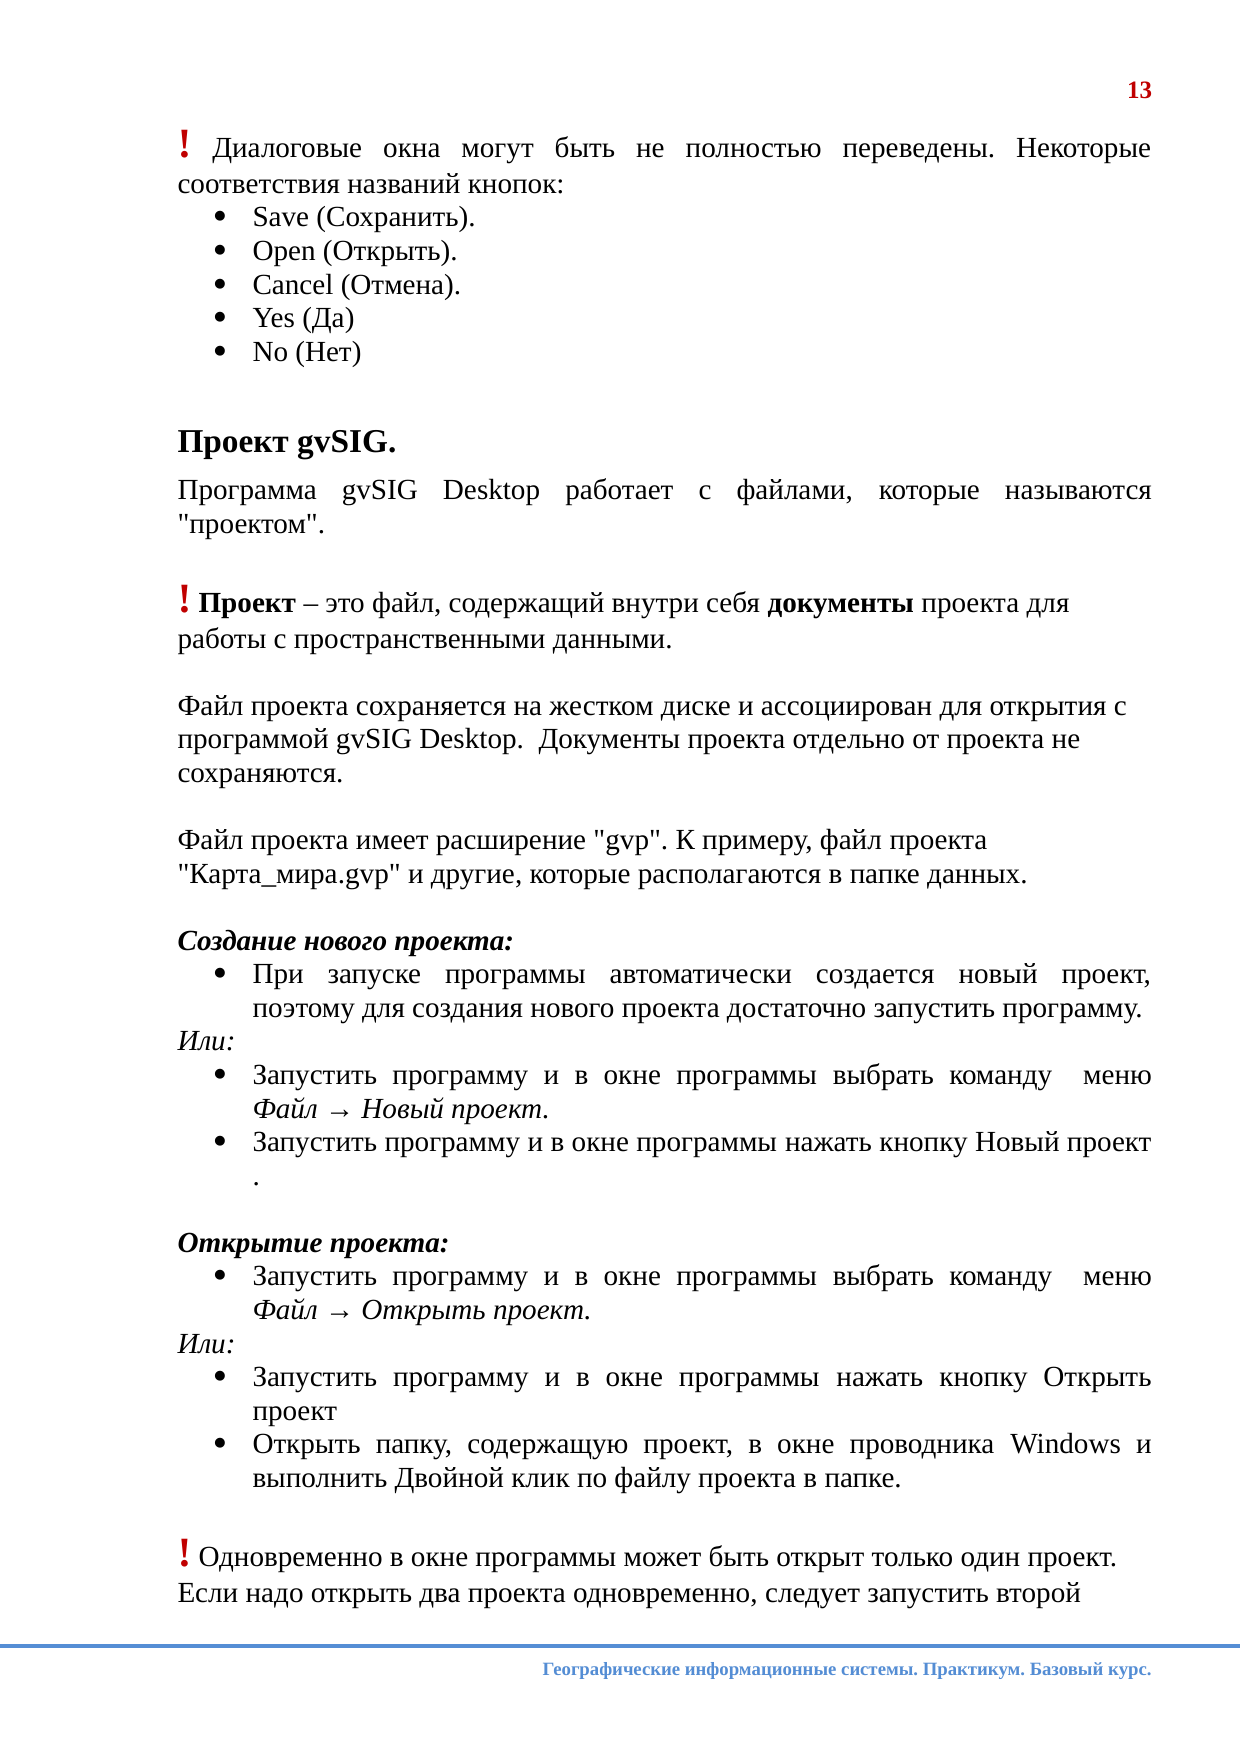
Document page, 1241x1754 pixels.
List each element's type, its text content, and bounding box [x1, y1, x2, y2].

list Save (Сохранить). [215, 199, 1152, 233]
text Проект gvSIG. [177, 422, 1152, 460]
list Yes (Да) [215, 301, 1152, 334]
list No (Нет) [215, 334, 1152, 368]
text Файл проекта сохраняется на жестком диске и ассоциирован для открытия с программой gvSIG Desktop. Документы проекта отдельно от проекта не сохраняются. [177, 654, 1152, 789]
text Или: [177, 1326, 1152, 1359]
text Программа gvSIG Desktop работает с файлами, которые называются "проектом". [177, 472, 1152, 539]
text Файл проекта имеет расширение "gvp". К примеру, файл проекта "Карта_мира.gvp" и другие, которые располагаются в папке данных. [177, 789, 1152, 889]
list Открыть папку, содержащую проект, в окне проводника Windows и выполнить Двойной клик по файлу проекта в папке. [215, 1426, 1152, 1494]
list Запустить программу и в окне программы нажать кнопку Новый проект . [215, 1124, 1152, 1191]
list Запустить программу и в окне программы выбрать команду меню Файл → Открыть проект. [215, 1258, 1152, 1326]
list Запустить программу и в окне программы нажать кнопку Открыть проект [215, 1359, 1152, 1426]
list Запустить программу и в окне программы выбрать команду меню Файл → Новый проект. [215, 1057, 1152, 1124]
text ! Диалоговые окна могут быть не полностью переведены. Некоторые соответствия названий кнопок: [177, 118, 1152, 199]
list Cancel (Отмена). [215, 267, 1152, 301]
text Создание нового проекта: [177, 923, 1152, 956]
text ! Одновременно в окне программы может быть открыт только один проект. Если надо открыть два проекта одновременно, следует запустить второй [177, 1527, 1152, 1609]
text Или: [177, 1023, 1152, 1057]
list При запуске программы автоматически создается новый проект, поэтому для создания нового проекта достаточно запустить программу. [215, 956, 1152, 1023]
text Открытие проекта: [177, 1225, 1152, 1258]
text ! Проект – это файл, содержащий внутри себя документы проекта для работы с пространственными данными. [177, 573, 1152, 654]
list Open (Открыть). [215, 233, 1152, 267]
